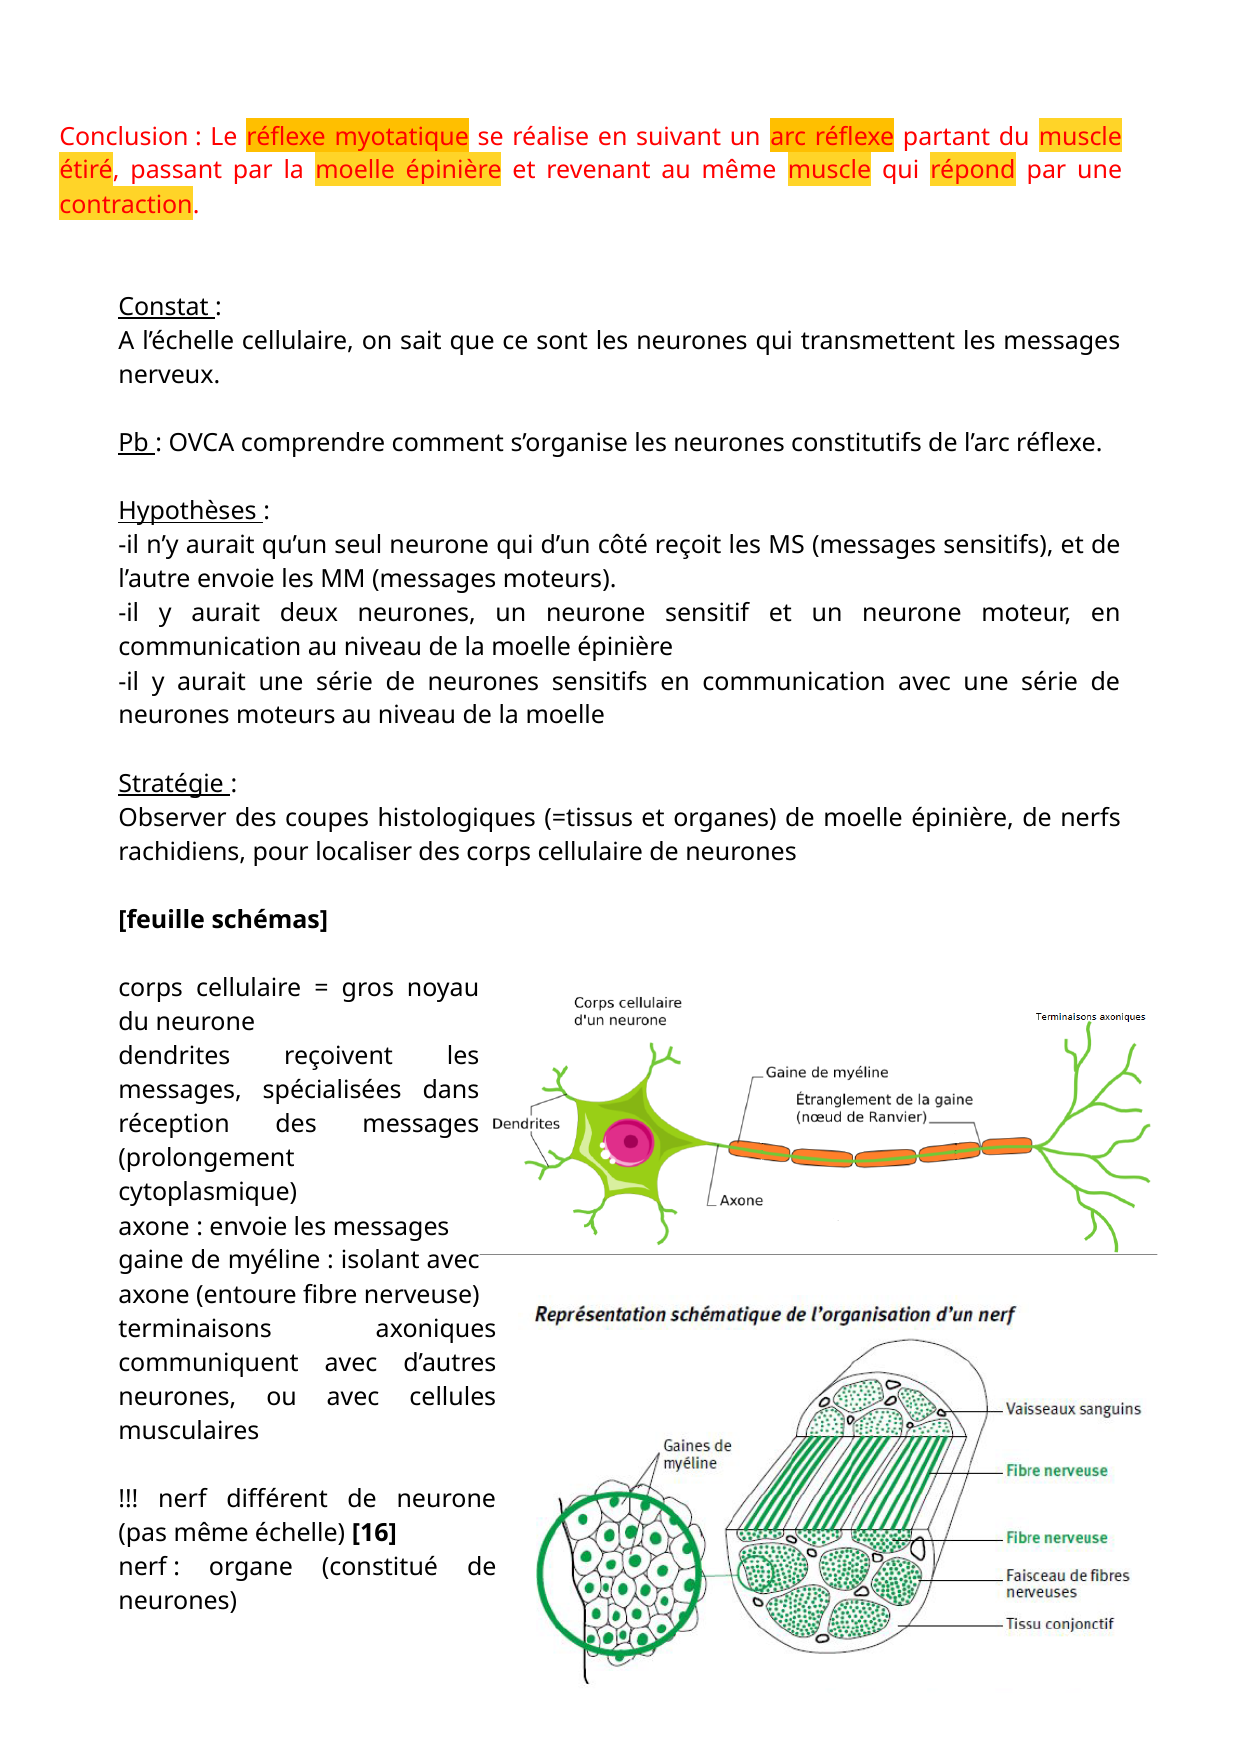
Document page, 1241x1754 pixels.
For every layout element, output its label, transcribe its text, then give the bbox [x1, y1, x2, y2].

text A l’échelle cellulaire, on sait que ce sont les neurones qui transmettent les messages nerveux. [118, 322, 1122, 391]
text Constat : [118, 288, 1122, 322]
text terminaisons axoniques communiquent avec d’autres neurones, ou avec cellules musculaires [118, 1310, 496, 1447]
text Hypothèses : [118, 493, 1122, 527]
text !!! nerf différent de neurone (pas même échelle) [16] [118, 1481, 496, 1549]
picture [496, 1294, 1147, 1696]
text Stratégie : [118, 765, 1122, 799]
text dendrites reçoivent les messages, spécialisées dans réception des messages (prolongement cytoplasmique) [118, 1038, 479, 1208]
text [feuille schémas] [118, 902, 1122, 936]
text Observer des coupes histologiques (=tissus et organes) de moelle épinière, de nerfs rachidiens, pour localiser des corps cellulaire de neurones [118, 799, 1122, 867]
text Conclusion : Le réflexe myotatique se réalise en suivant un arc réflexe partant du muscle étiré, passant par la moelle épinière et revenant au même muscle qui répond par une contraction. [59, 118, 1122, 220]
text nerf : organe (constitué de neurones) [118, 1549, 496, 1617]
text -il y aurait une série de neurones sensitifs en communication avec une série de neurones moteurs au niveau de la moelle [118, 663, 1122, 731]
picture [479, 979, 1158, 1255]
text Pb : OVCA comprendre comment s’organise les neurones constitutifs de l’arc réflexe. [118, 425, 1122, 459]
text gaine de myéline : isolant avec axone (entoure fibre nerveuse) [118, 1242, 1122, 1310]
text axone : envoie les messages [118, 1208, 479, 1242]
text corps cellulaire = gros noyau du neurone [118, 970, 1122, 1038]
text -il y aurait deux neurones, un neurone sensitif et un neurone moteur, en communication au niveau de la moelle épinière [118, 595, 1122, 663]
text -il n’y aurait qu’un seul neurone qui d’un côté reçoit les MS (messages sensitifs), et de l’autre envoie les MM (messages moteurs). [118, 527, 1122, 595]
